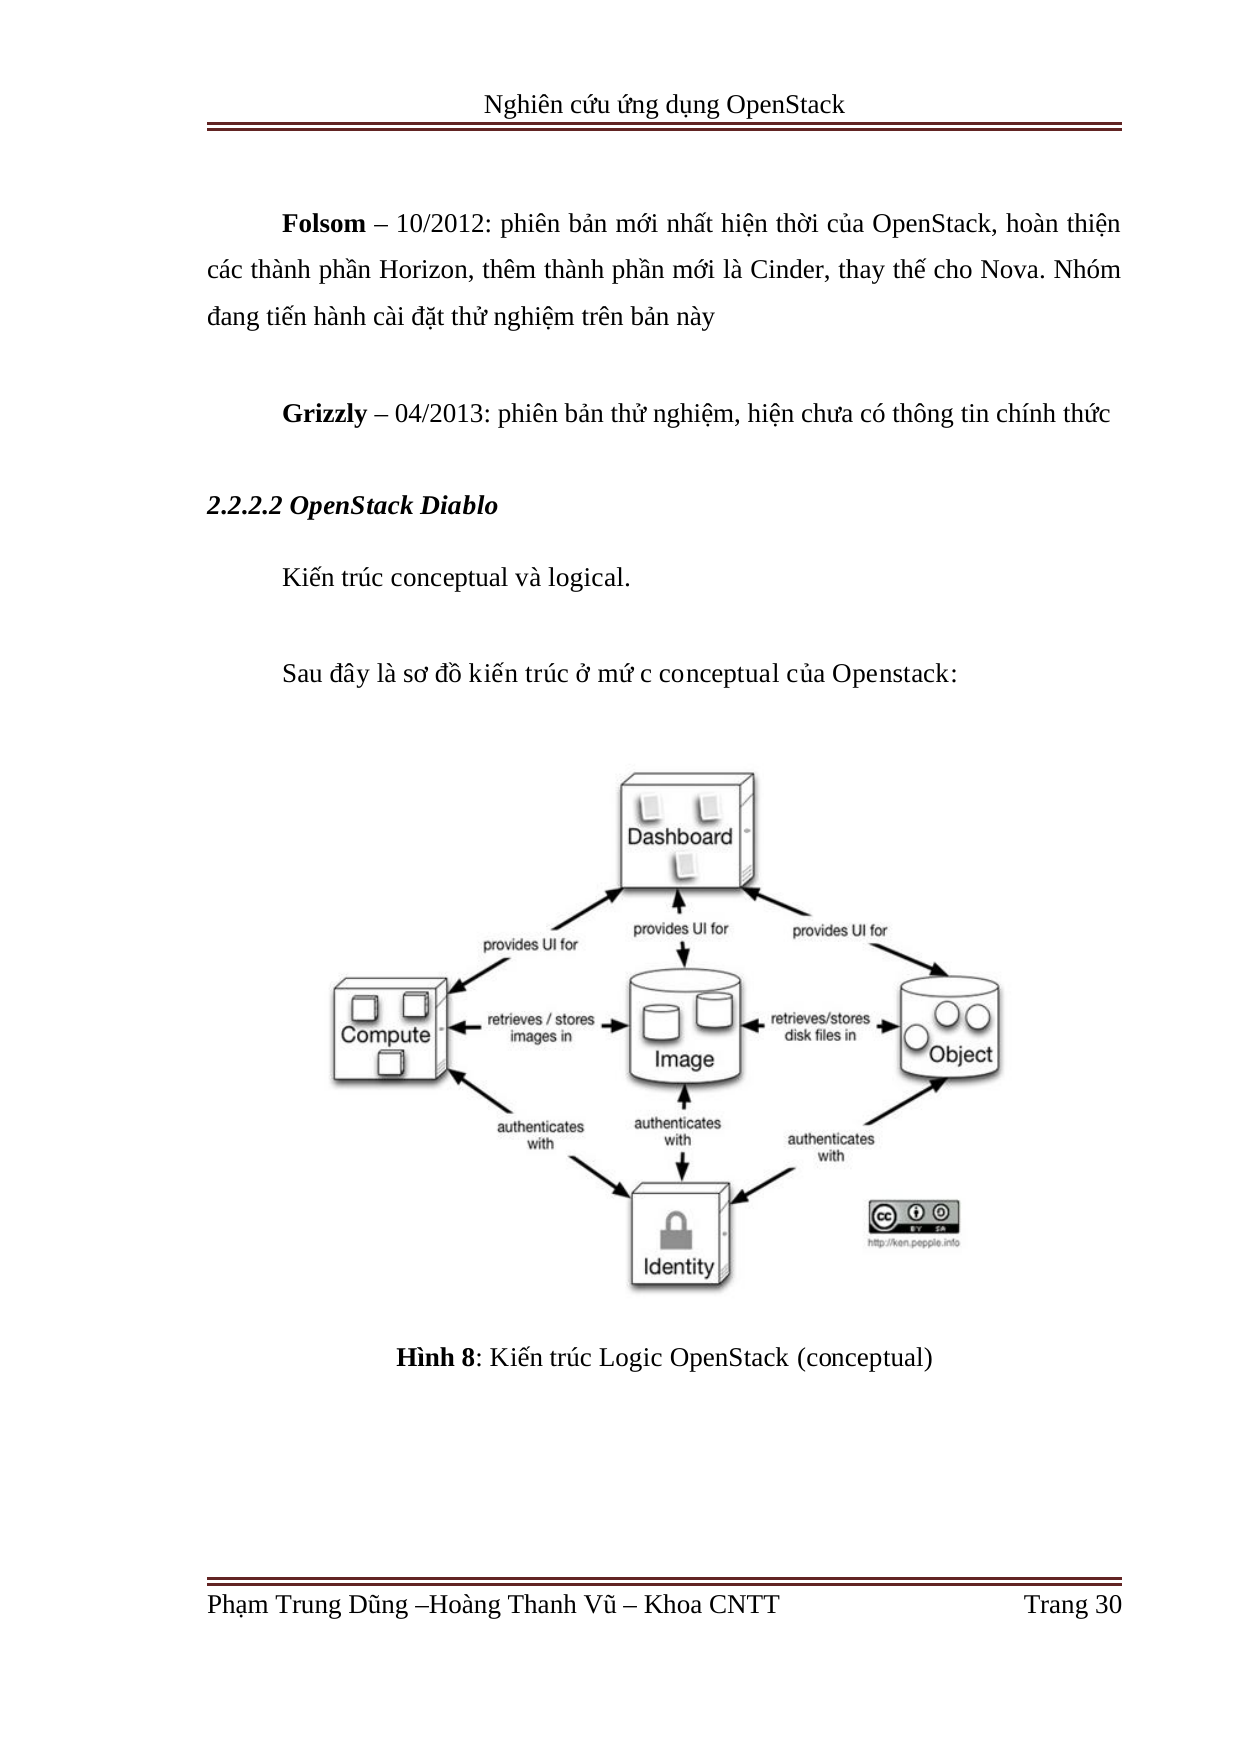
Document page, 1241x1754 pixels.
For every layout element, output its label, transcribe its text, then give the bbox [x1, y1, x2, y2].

text Sau đây là sơ đồ kiến trúc ở mứ c conceptual của Openstack: [207, 658, 1122, 689]
text Hình 8: Kiến trúc Logic OpenStack (conceptual) [207, 1341, 1122, 1372]
text Folsom – 10/2012: phiên bản mới nhất hiện thời của OpenStack, hoàn thiện các thành phần Horizon, thêm thành phần mới là Cinder, thay thế cho Nova. Nhóm đang tiến hành cài đặt thử nghiệm trên bản này [207, 207, 1122, 331]
text Kiến trúc conceptual và logical. [207, 561, 1122, 592]
text Grizzly – 04/2013: phiên bản thử nghiệm, hiện chưa có thông tin chính thức [207, 397, 1122, 428]
subtitle 2.2.2.2 OpenStack Diablo [207, 489, 1122, 520]
